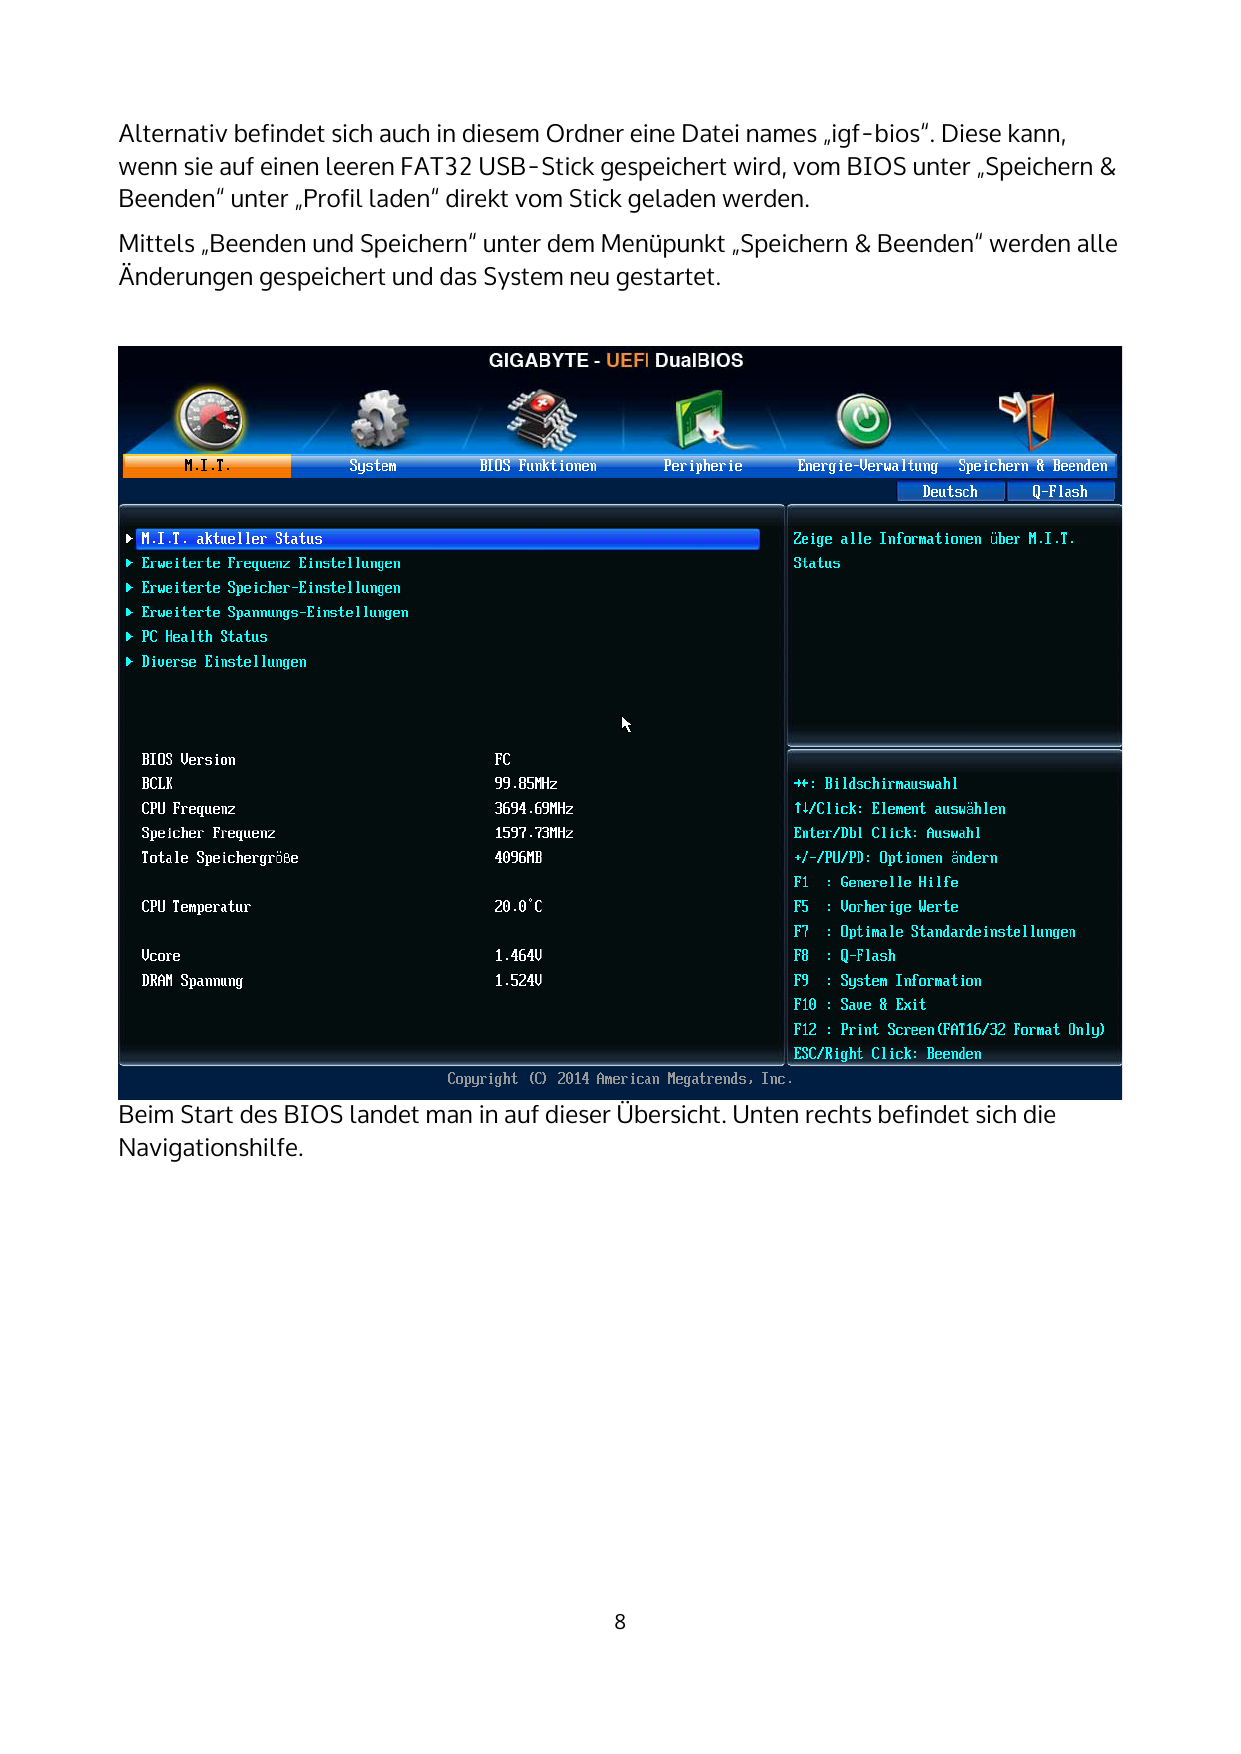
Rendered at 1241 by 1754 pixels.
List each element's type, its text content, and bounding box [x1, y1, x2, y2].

text Mittels „Beenden und Speichern“ unter dem Menüpunkt „Speichern & Beenden“ werden alle Änderungen gespeichert und das System neu gestartet. [118, 228, 1122, 293]
picture [118, 346, 1123, 1100]
text Beim Start des BIOS landet man in auf dieser Übersicht. Unten rechts befindet sich die Navigationshilfe. [118, 1100, 1122, 1164]
text Alternativ befindet sich auch in diesem Ordner eine Datei names „igf-bios“. Diese kann, wenn sie auf einen leeren FAT32 USB-Stick gespeichert wird, vom BIOS unter „Speichern & Beenden“ unter „Profil laden“ direkt vom Stick geladen werden. [118, 118, 1122, 216]
